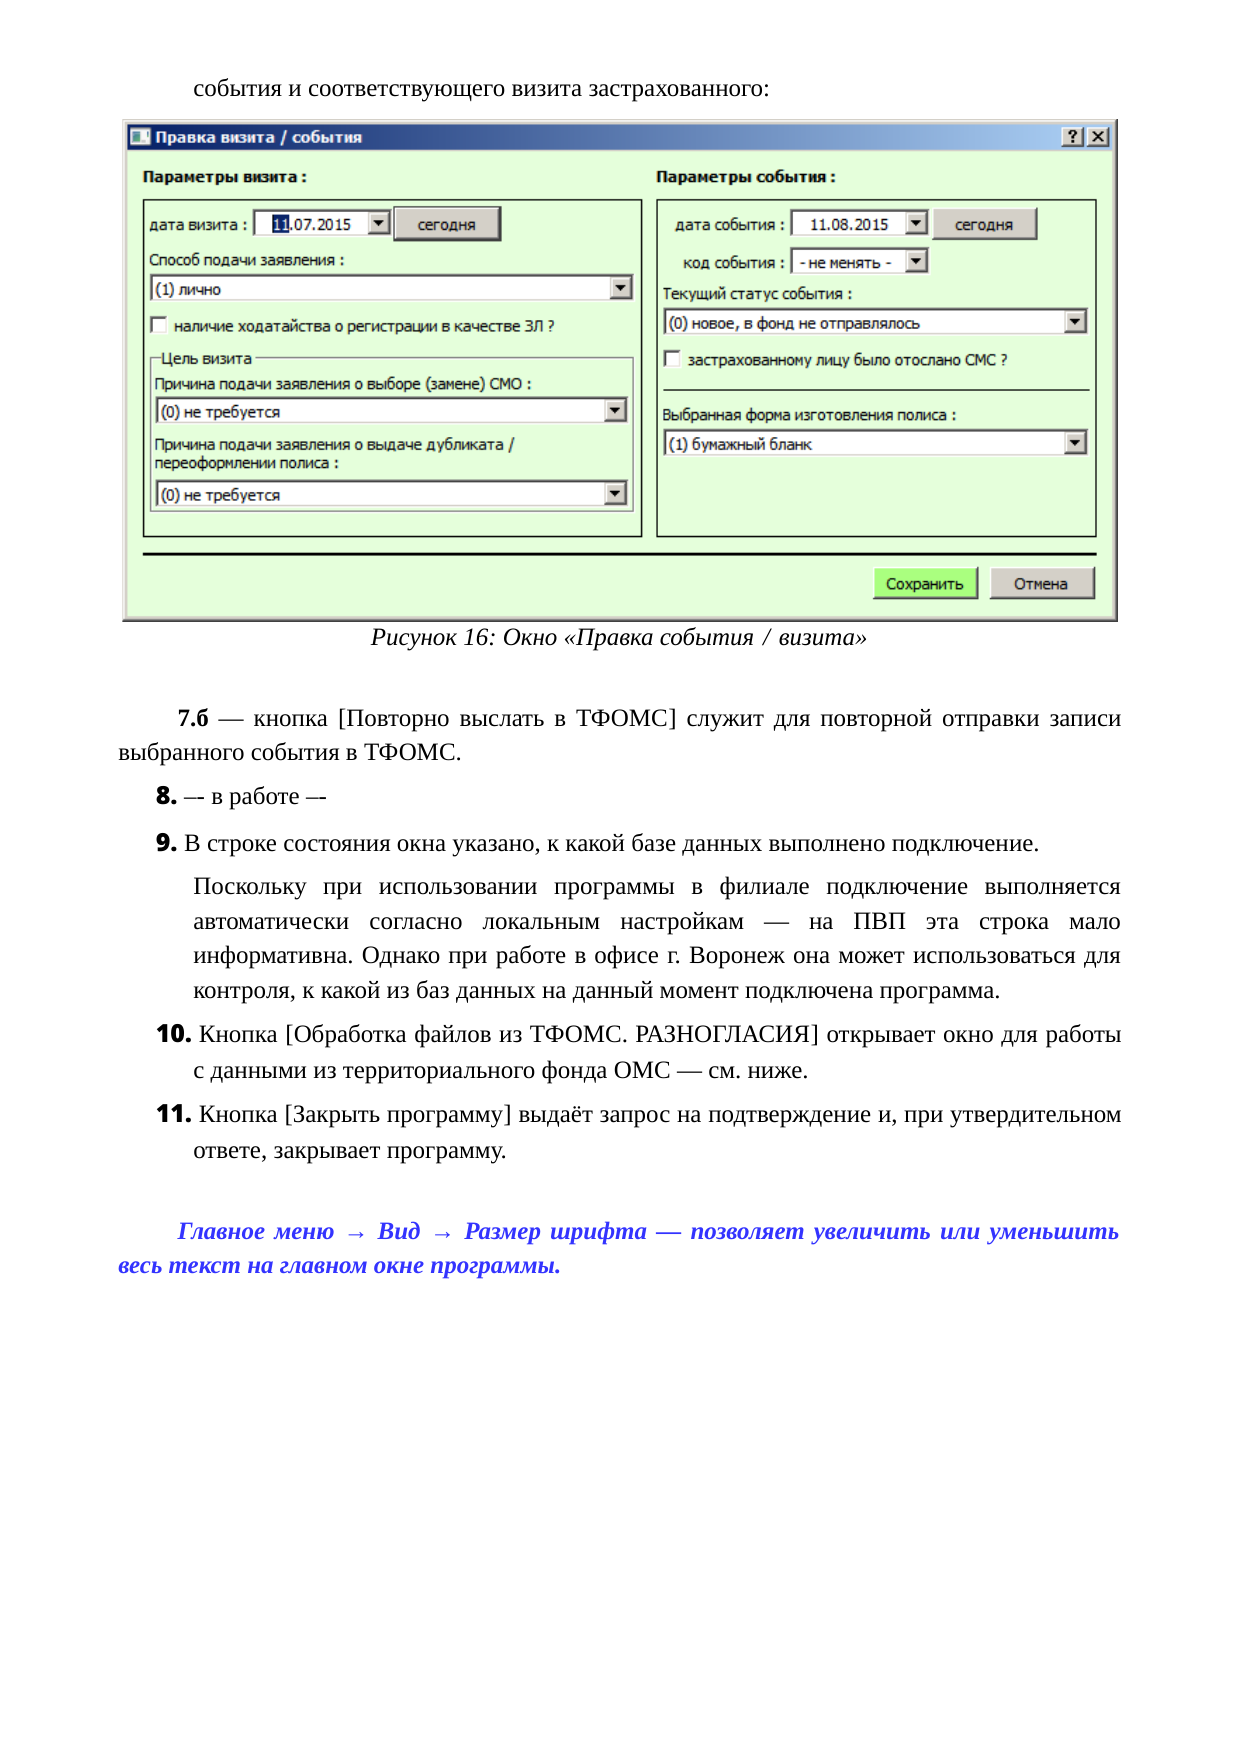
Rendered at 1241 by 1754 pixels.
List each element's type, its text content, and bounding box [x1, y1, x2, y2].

list Кнопка [Закрыть программу] выдаёт запрос на подтверждение и, при утвердительном ответе, закрывает программу. [156, 1095, 1122, 1164]
list Поскольку при использовании программы в филиале подключение выполняется автоматически согласно локальным настройкам — на ПВП эта строка мало информативна. Однако при работе в офисе г. Воронеж она может использоваться для контроля, к какой из баз данных на данный момент подключена программа. [156, 871, 1122, 1003]
list события и соответствующего визита застрахованного: [156, 73, 1122, 102]
text Рисунок 16: Окно «Правка события / визита» [122, 622, 1118, 651]
text 7.б — кнопка [Повторно выслать в ТФОМС] служит для повторной отправки записи выбранного события в ТФОМС. [118, 703, 1122, 766]
list Кнопка [Обработка файлов из ТФОМС. РАЗНОГЛАСИЯ] открывает окно для работы с данными из территориального фонда ОМС — см. ниже. [156, 1015, 1122, 1084]
text Главное меню → Вид → Размер шрифта — позволяет увеличить или уменьшить весь текст на главном окне программы. [118, 1216, 1122, 1279]
picture [122, 119, 1118, 622]
list В строке состояния окна указано, к какой базе данных выполнено подключение. [156, 824, 1122, 859]
list –- в работе –- [156, 778, 1122, 812]
